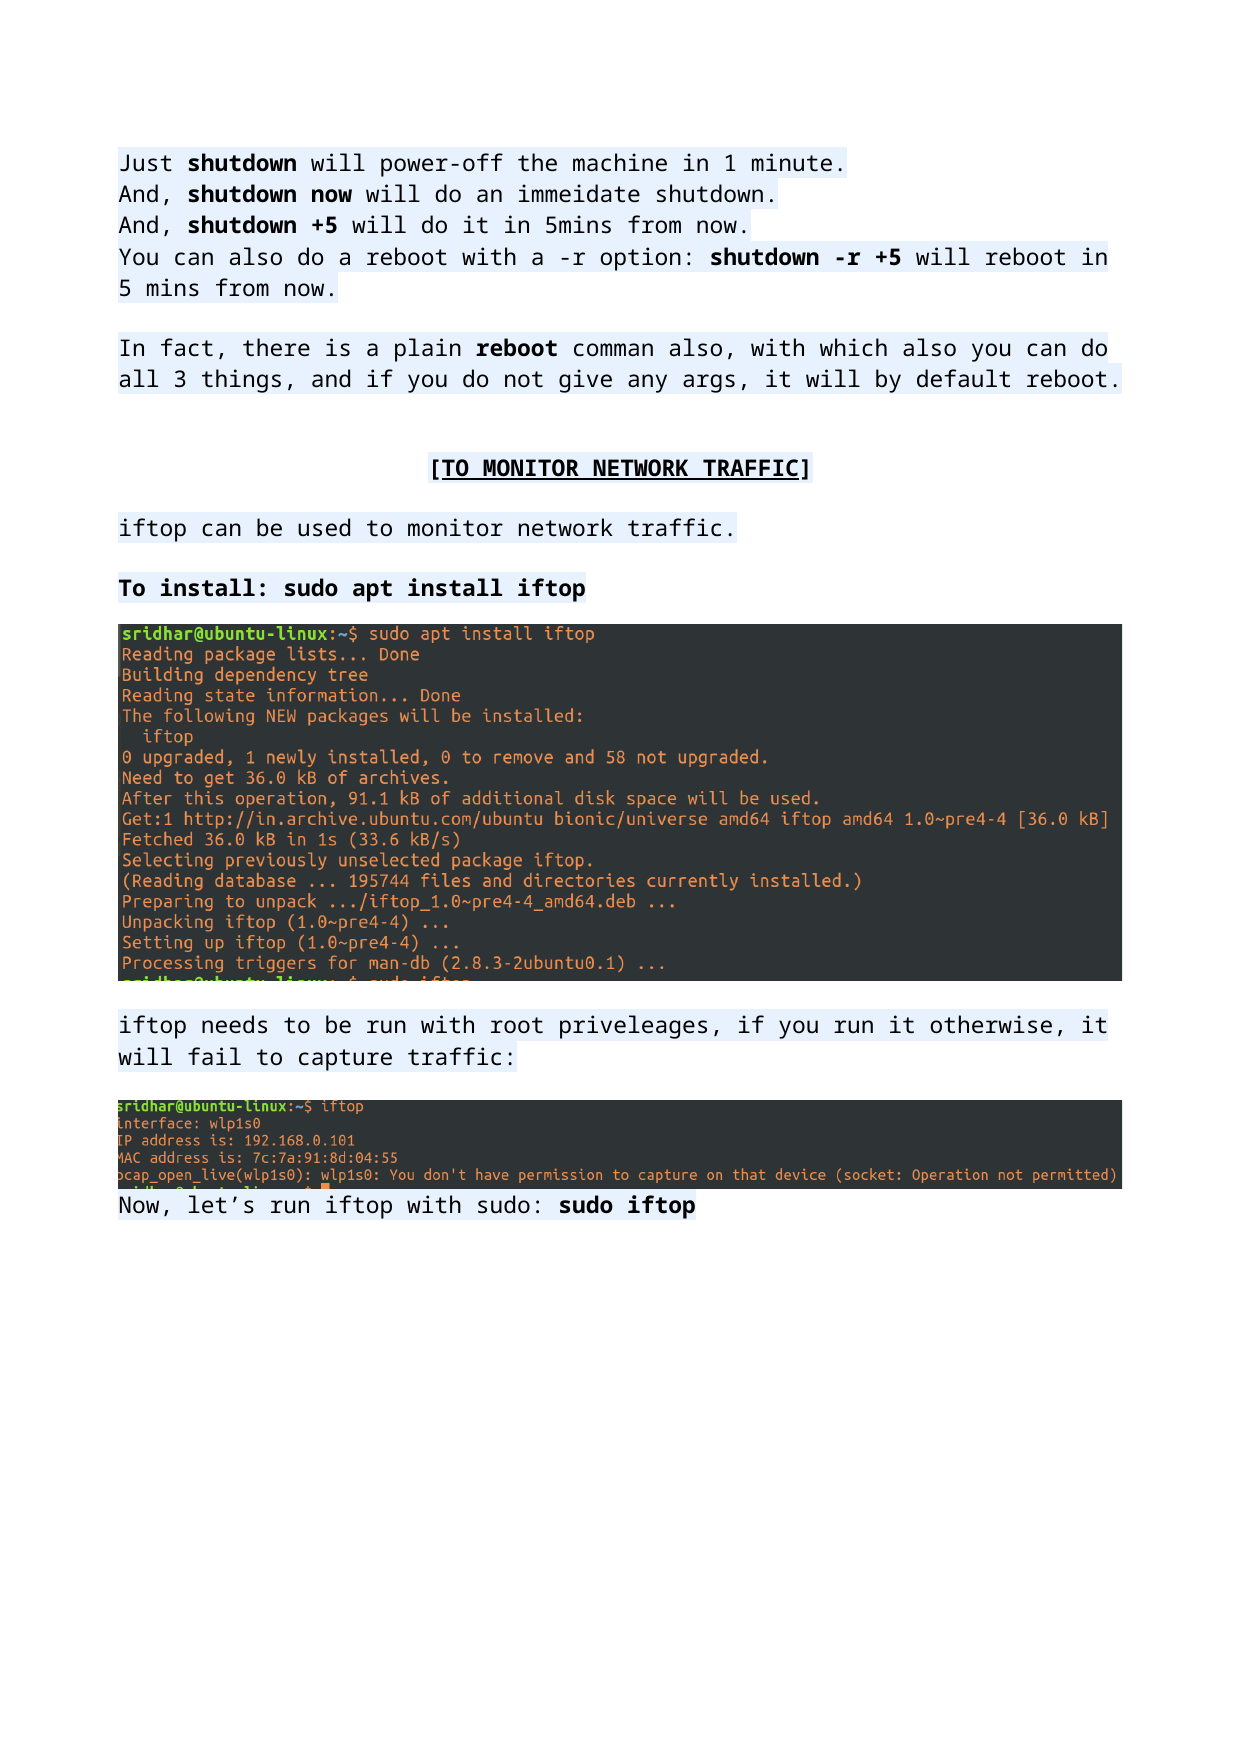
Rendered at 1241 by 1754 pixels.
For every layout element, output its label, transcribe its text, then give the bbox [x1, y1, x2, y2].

text You can also do a reboot with a -r option: shutdown -r +5 will reboot in 5 mins from now. [118, 241, 1122, 303]
text To install: sudo apt install iftop [118, 572, 1122, 603]
picture [118, 624, 1123, 981]
text In fact, there is a plain reboot comman also, with which also you can do all 3 things, and if you do not give any args, it will by default reboot. [118, 332, 1122, 394]
text [TO MONITOR NETWORK TRAFFIC] [118, 452, 1122, 483]
text Now, let’s run iftop with sudo: sudo iftop [118, 1189, 1122, 1220]
text And, shutdown now will do an immeidate shutdown. [118, 178, 1122, 209]
picture [118, 1100, 1123, 1189]
text iftop needs to be run with root priveleages, if you run it otherwise, it will fail to capture traffic: [118, 1009, 1122, 1072]
text Just shutdown will power-off the machine in 1 minute. [118, 147, 1122, 178]
text iftop can be used to monitor network traffic. [118, 512, 1122, 543]
text And, shutdown +5 will do it in 5mins from now. [118, 209, 1122, 241]
